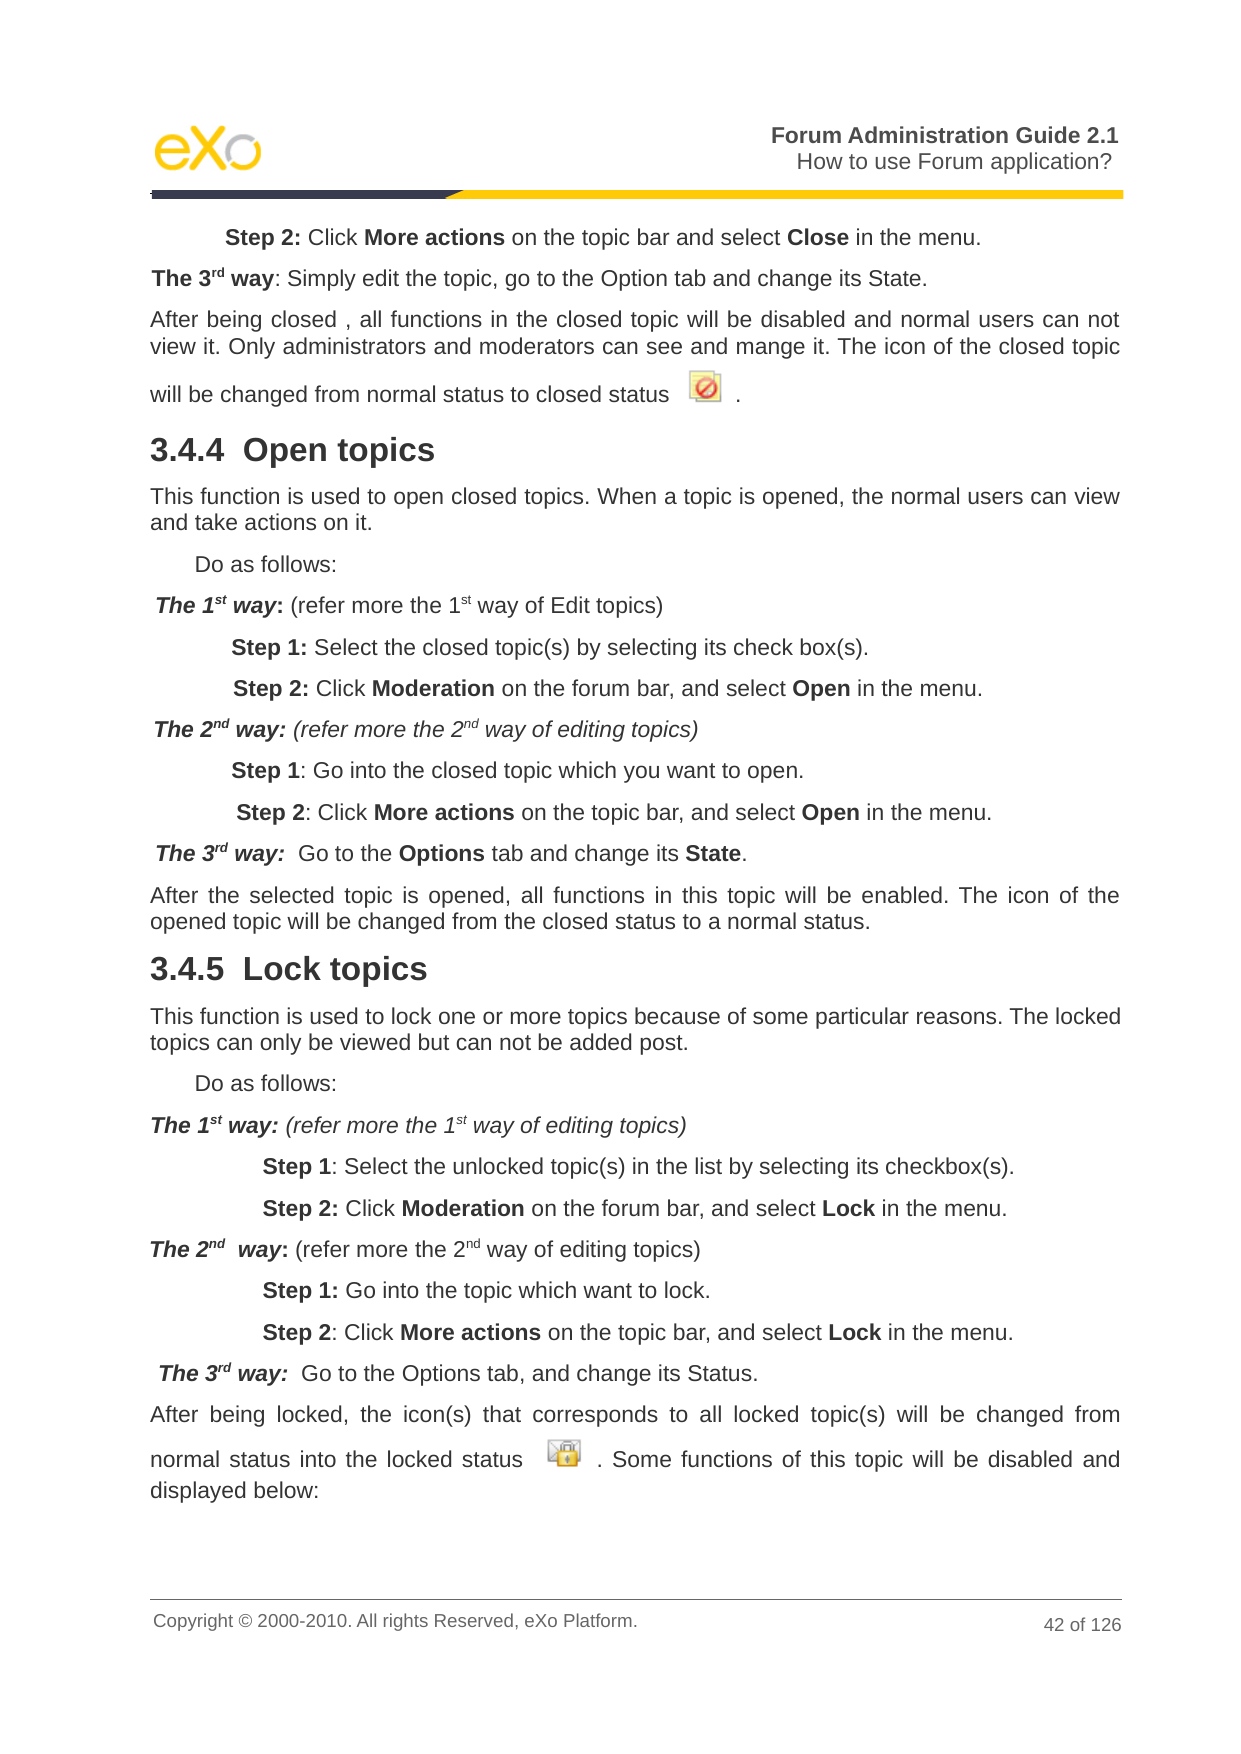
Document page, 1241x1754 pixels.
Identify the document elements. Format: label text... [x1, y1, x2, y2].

list The 3rd way: Go to the Options tab, and change its Status. [120, 1360, 1122, 1386]
list Step 1: Select the closed topic(s) by selecting its check box(s). [194, 633, 1122, 660]
picture [683, 366, 728, 407]
list Step 1: Select the unlocked topic(s) in the list by selecting its checkbox(s). [225, 1153, 1122, 1179]
text After the selected topic is opened, all functions in this topic will be enabled. The icon of the opened topic will be changed from the closed status to a normal status. [150, 882, 1122, 934]
text After being closed , all functions in the closed topic will be disabled and normal users can not view it. Only administrators and moderators can see and mange it. The icon of the closed topic will be changed from normal status to closed status . [150, 306, 1122, 414]
text Do as follows: [150, 551, 1122, 577]
list Step 1: Go into the topic which want to lock. [225, 1277, 1122, 1303]
text This function is used to lock one or more topics because of some particular reasons. The locked topics can only be viewed but can not be added post. [150, 1003, 1122, 1055]
list Step 2: Click Moderation on the forum bar, and select Lock in the menu. [225, 1194, 1122, 1221]
list The 3rd way: Simply edit the topic, go to the Option tab and change its State. [114, 265, 1122, 291]
picture [155, 125, 262, 171]
list The 3rd way: Go to the Options tab and change its State. [117, 840, 1122, 867]
list Step 1: Go into the closed topic which you want to open. [194, 757, 1122, 784]
list The 2nd way: (refer more the 2nd way of editing topics) [116, 716, 1122, 742]
list The 2nd way: (refer more the 2nd way of editing topics) [123, 1236, 1122, 1262]
text Do as follows: [150, 1070, 1122, 1097]
list Step 2: Click More actions on the topic bar, and select Open in the menu. [198, 799, 1122, 825]
list Step 2: Click More actions on the topic bar and select Close in the menu. [187, 223, 1122, 250]
text After being locked, the icon(s) that corresponds to all locked topic(s) will be changed from normal status into the locked status . Some functions of this topic will be disabled and displayed below: [150, 1401, 1122, 1503]
picture [151, 190, 1124, 199]
list The 1st way: (refer more the 1st way of Edit topics) [117, 592, 1122, 618]
text The 1st way: (refer more the 1st way of editing topics) [150, 1112, 1122, 1138]
list Step 2: Click More actions on the topic bar, and select Lock in the menu. [225, 1318, 1122, 1345]
list Step 2: Click Moderation on the forum bar, and select Open in the menu. [195, 675, 1122, 701]
text This function is used to open closed topics. When a topic is opened, the normal users can view and take actions on it. [150, 483, 1122, 536]
subtitle Open topics [150, 429, 1122, 468]
subtitle Lock topics [150, 949, 1122, 988]
picture [540, 1435, 589, 1470]
